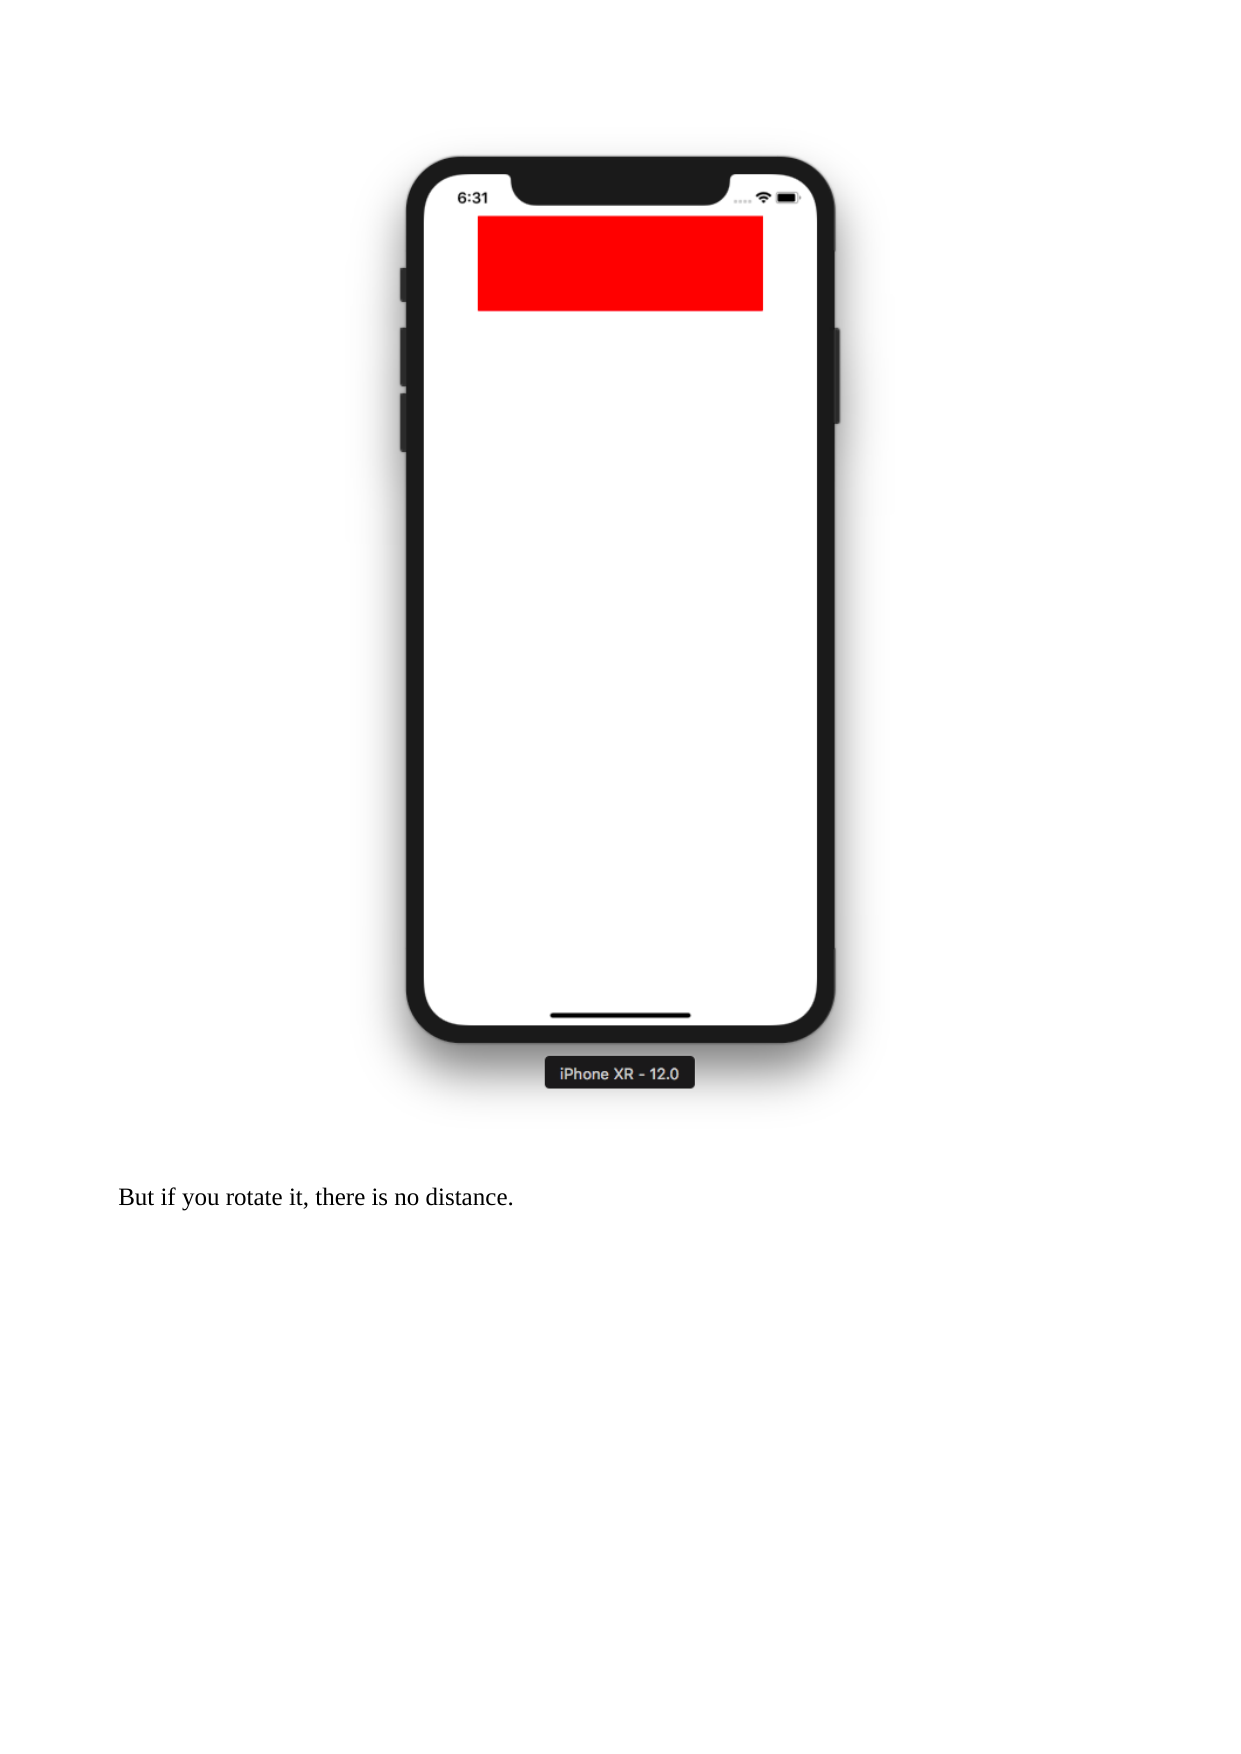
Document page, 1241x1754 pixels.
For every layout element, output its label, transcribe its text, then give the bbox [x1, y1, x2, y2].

text But if you rotate it, there is no distance. [118, 1182, 1122, 1211]
picture [330, 118, 911, 1138]
